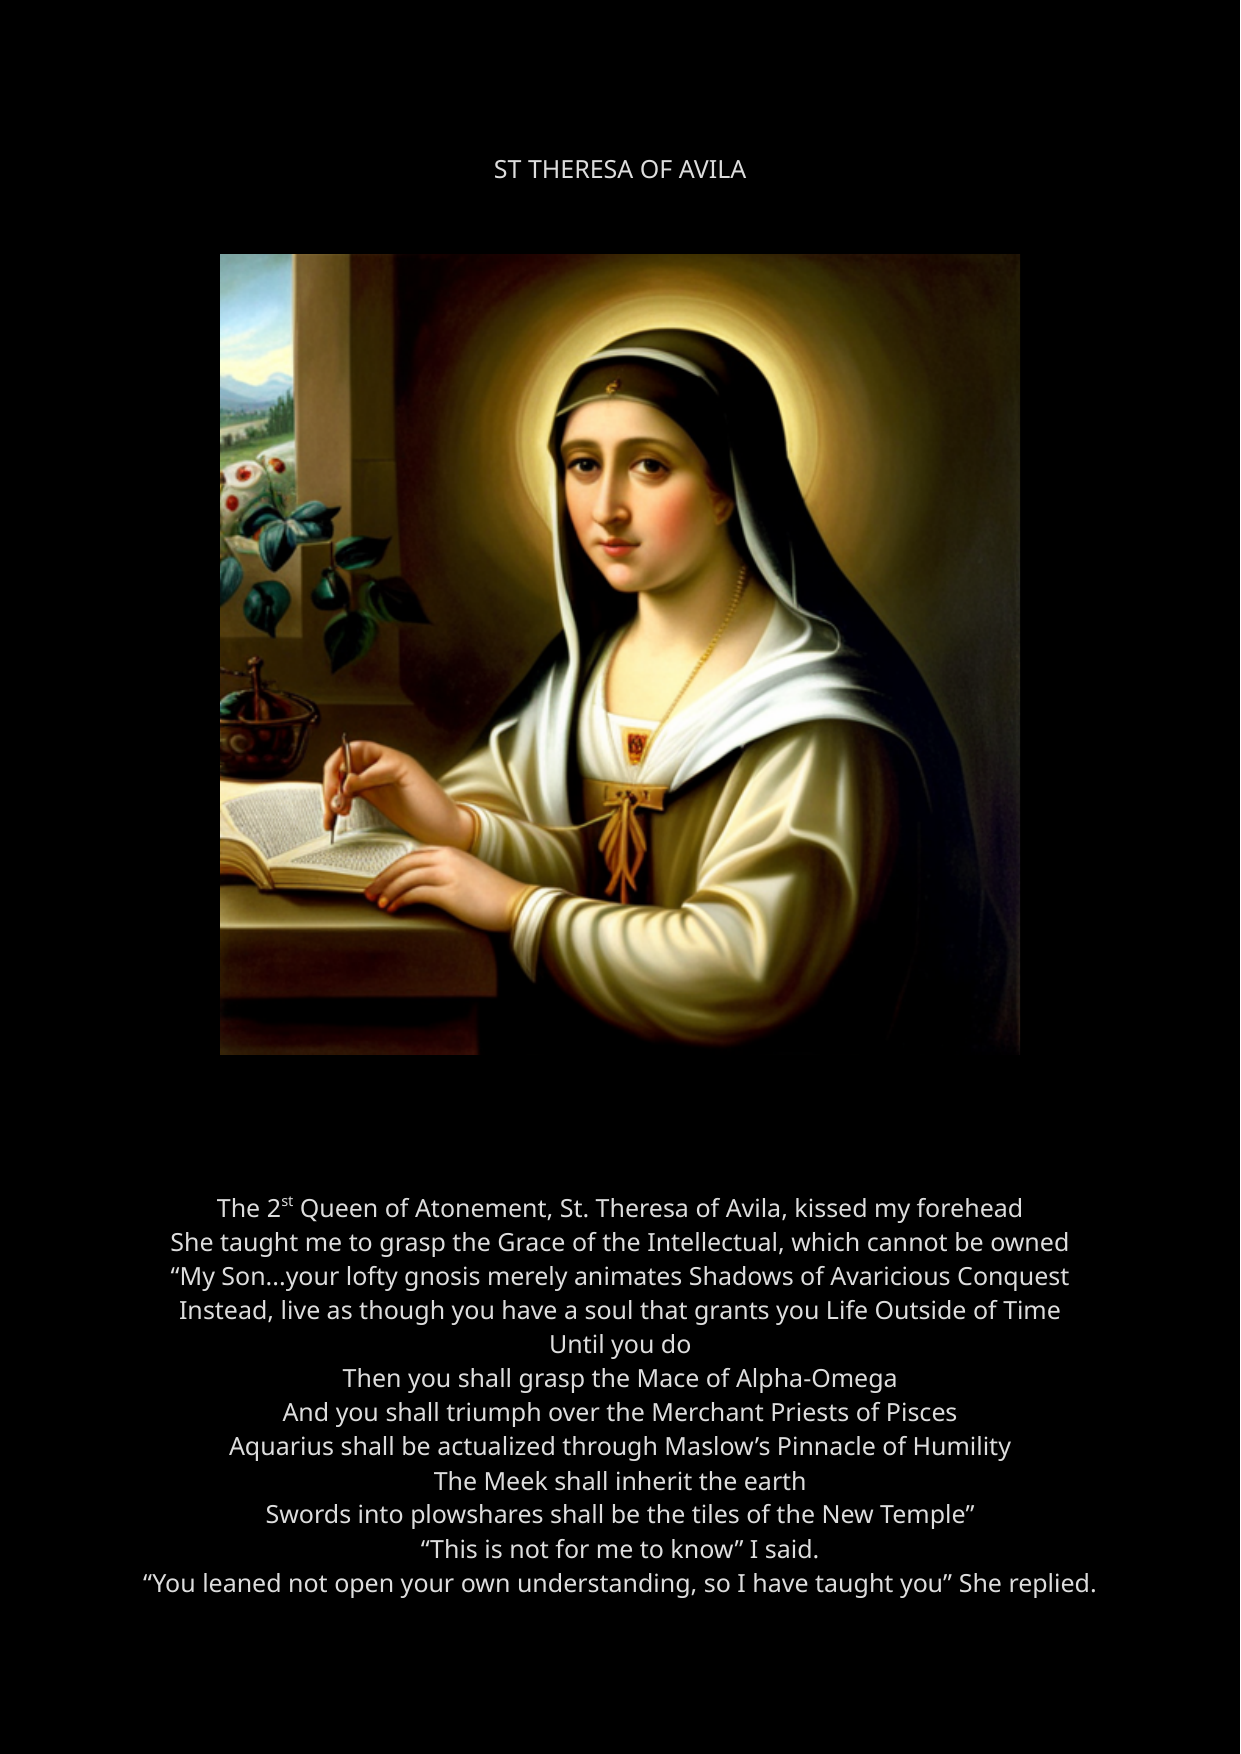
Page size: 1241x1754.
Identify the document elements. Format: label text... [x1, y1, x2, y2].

text “My Son...your lofty gnosis merely animates Shadows of Avaricious Conquest [118, 1259, 1122, 1293]
text “You leaned not open your own understanding, so I have taught you” She replied. [118, 1565, 1122, 1599]
text She taught me to grasp the Grace of the Intellectual, which cannot be owned [118, 1225, 1122, 1259]
text And you shall triumph over the Merchant Priests of Pisces [118, 1395, 1122, 1429]
text Until you do [118, 1327, 1122, 1361]
picture [220, 254, 1020, 1055]
text ST THERESA OF AVILA [118, 152, 1122, 186]
text The Meek shall inherit the earth [118, 1463, 1122, 1497]
text Instead, live as though you have a soul that grants you Life Outside of Time [118, 1293, 1122, 1327]
text Aquarius shall be actualized through Maslow’s Pinnacle of Humility [118, 1429, 1122, 1463]
text Then you shall grasp the Mace of Alpha-Omega [118, 1361, 1122, 1395]
text Swords into plowshares shall be the tiles of the New Temple” [118, 1497, 1122, 1531]
text The 2st Queen of Atonement, St. Theresa of Avila, kissed my forehead [118, 1191, 1122, 1225]
text “This is not for me to know” I said. [118, 1531, 1122, 1565]
